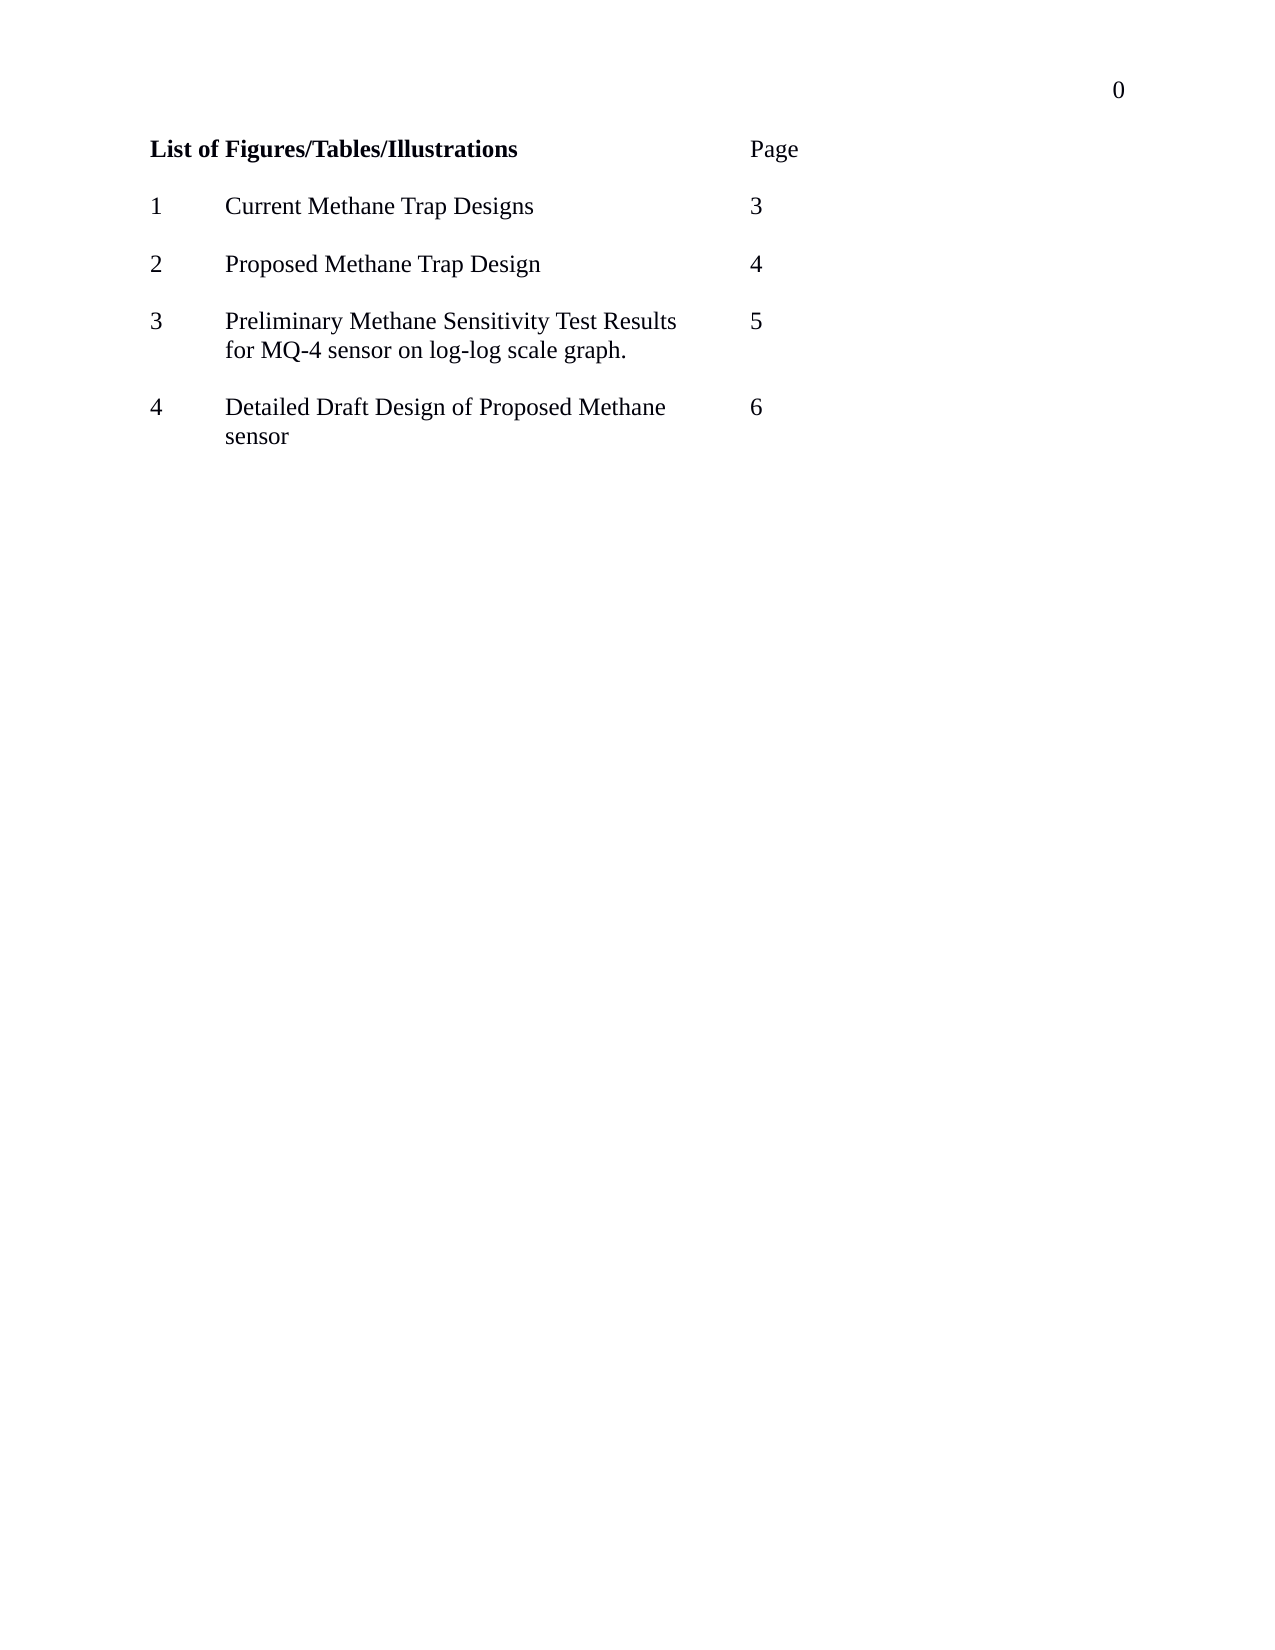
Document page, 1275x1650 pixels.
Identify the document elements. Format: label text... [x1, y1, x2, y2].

text 4 Detailed Draft Design of Proposed Methane 6 [150, 392, 1125, 421]
text 3 Preliminary Methane Sensitivity Test Results 5 [150, 306, 1125, 335]
text sensor [150, 421, 1125, 450]
text 2 Proposed Methane Trap Design 4 [150, 249, 1125, 277]
text for MQ-4 sensor on log-log scale graph. [150, 335, 1125, 364]
list 1 Current Methane Trap Designs 3 [150, 191, 1125, 220]
text List of Figures/Tables/Illustrations Page [150, 134, 1125, 162]
